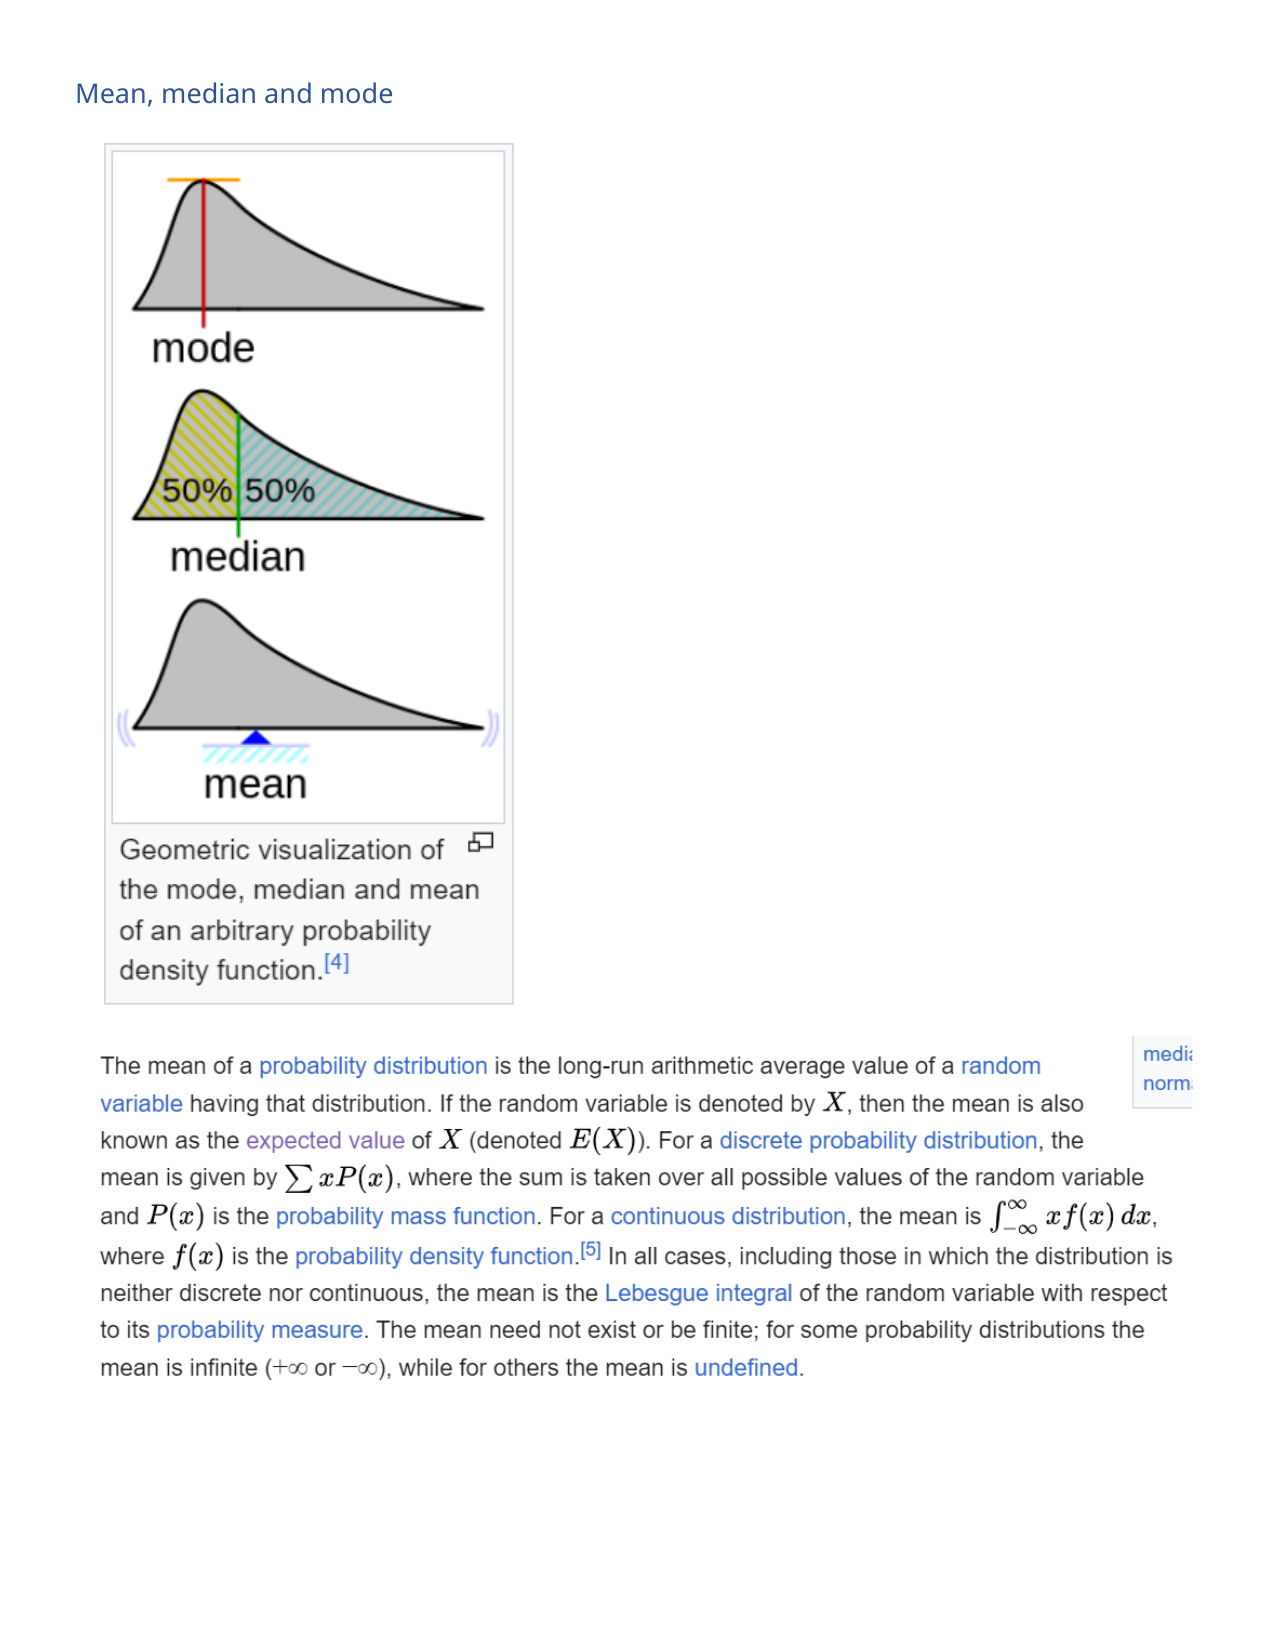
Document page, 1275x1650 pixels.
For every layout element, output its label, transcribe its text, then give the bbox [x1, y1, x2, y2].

picture [75, 114, 536, 1018]
picture [75, 1036, 1193, 1392]
subtitle Mean, median and mode [75, 75, 1200, 112]
